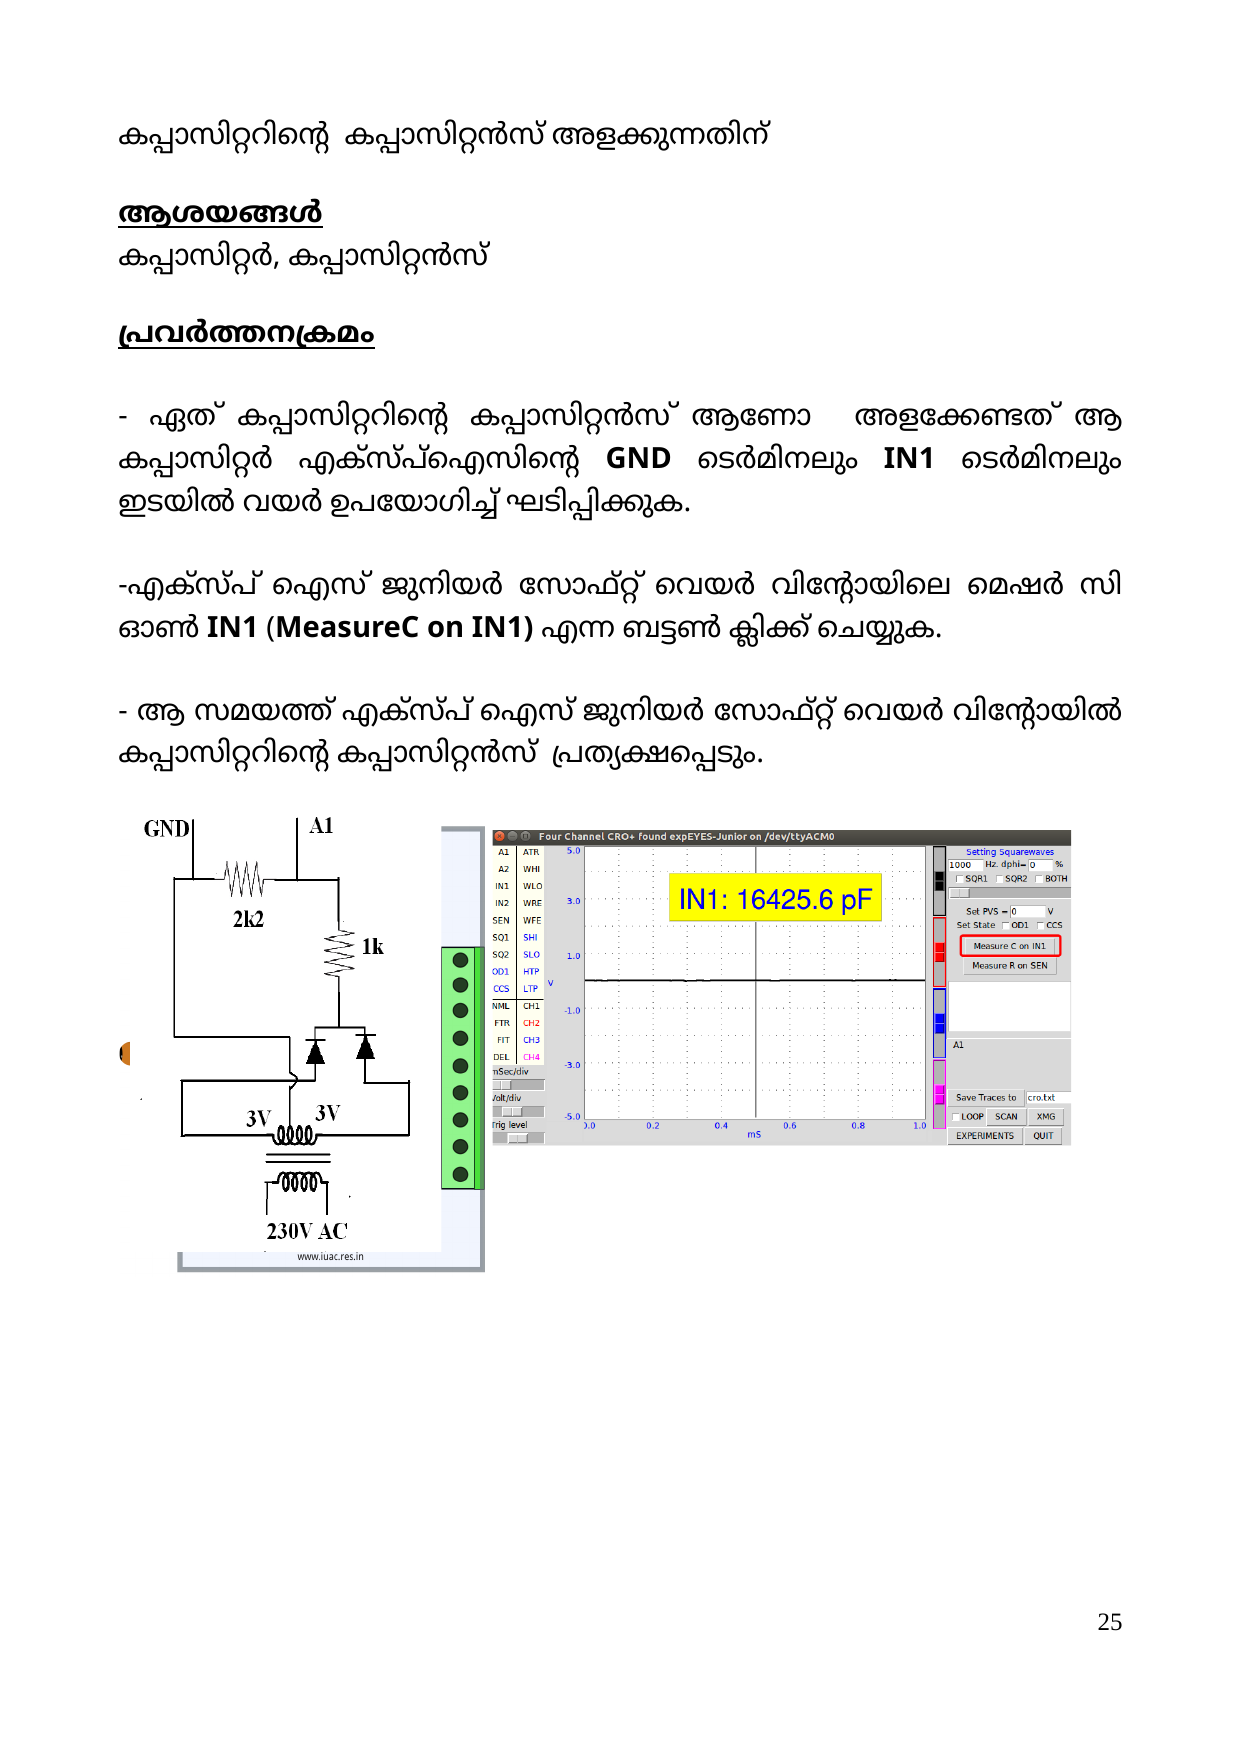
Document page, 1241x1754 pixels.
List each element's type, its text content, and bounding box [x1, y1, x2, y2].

text പ്രവർത്തനക്രമം [118, 317, 1122, 354]
text - ഏത് കപ്പാസിറ്ററിന്റെ കപ്പാസിറ്റൻസ് ആണോ അളക്കേണ്ടത് ആ കപ്പാസിറ്റർ എക്സ്പ്ഐസിന്റെ GND ടെർമിനലും IN1 ടെർമിനലും ഇടയിൽ വയർ ഉപയോഗിച്ച് ഘടിപ്പിക്കുക. [118, 394, 1122, 523]
text കപ്പാസിറ്റർ, കപ്പാസിറ്റൻസ് [118, 234, 1122, 277]
picture [492, 830, 1072, 1148]
text ആശയങ്ങൾ [118, 196, 1122, 234]
text കപ്പാസിറ്ററിന്റെ കപ്പാസിറ്റൻസ് അളക്കുന്നതിന് [118, 118, 1122, 156]
picture [119, 803, 485, 1277]
text -എക്സ്പ് ഐസ് ജുനിയര്‍ സോഫ്റ്റ് വെയര്‍ വിന്റോയിലെ മെഷർ സി ഓൺ IN1 (MeasureC on IN1) എന്ന ബട്ടൺ ക്ലിക്ക് ചെയ്യുക. [118, 563, 1122, 649]
text - ആ സമയത്ത് എക്സ്പ് ഐസ് ജുനിയര്‍ സോഫ്റ്റ് വെയര്‍ വിന്റോയിൽ കപ്പാസിറ്ററിന്റെ കപ്പാസിറ്റൻസ് പ്രത്യക്ഷപ്പെടും. [118, 689, 1122, 775]
